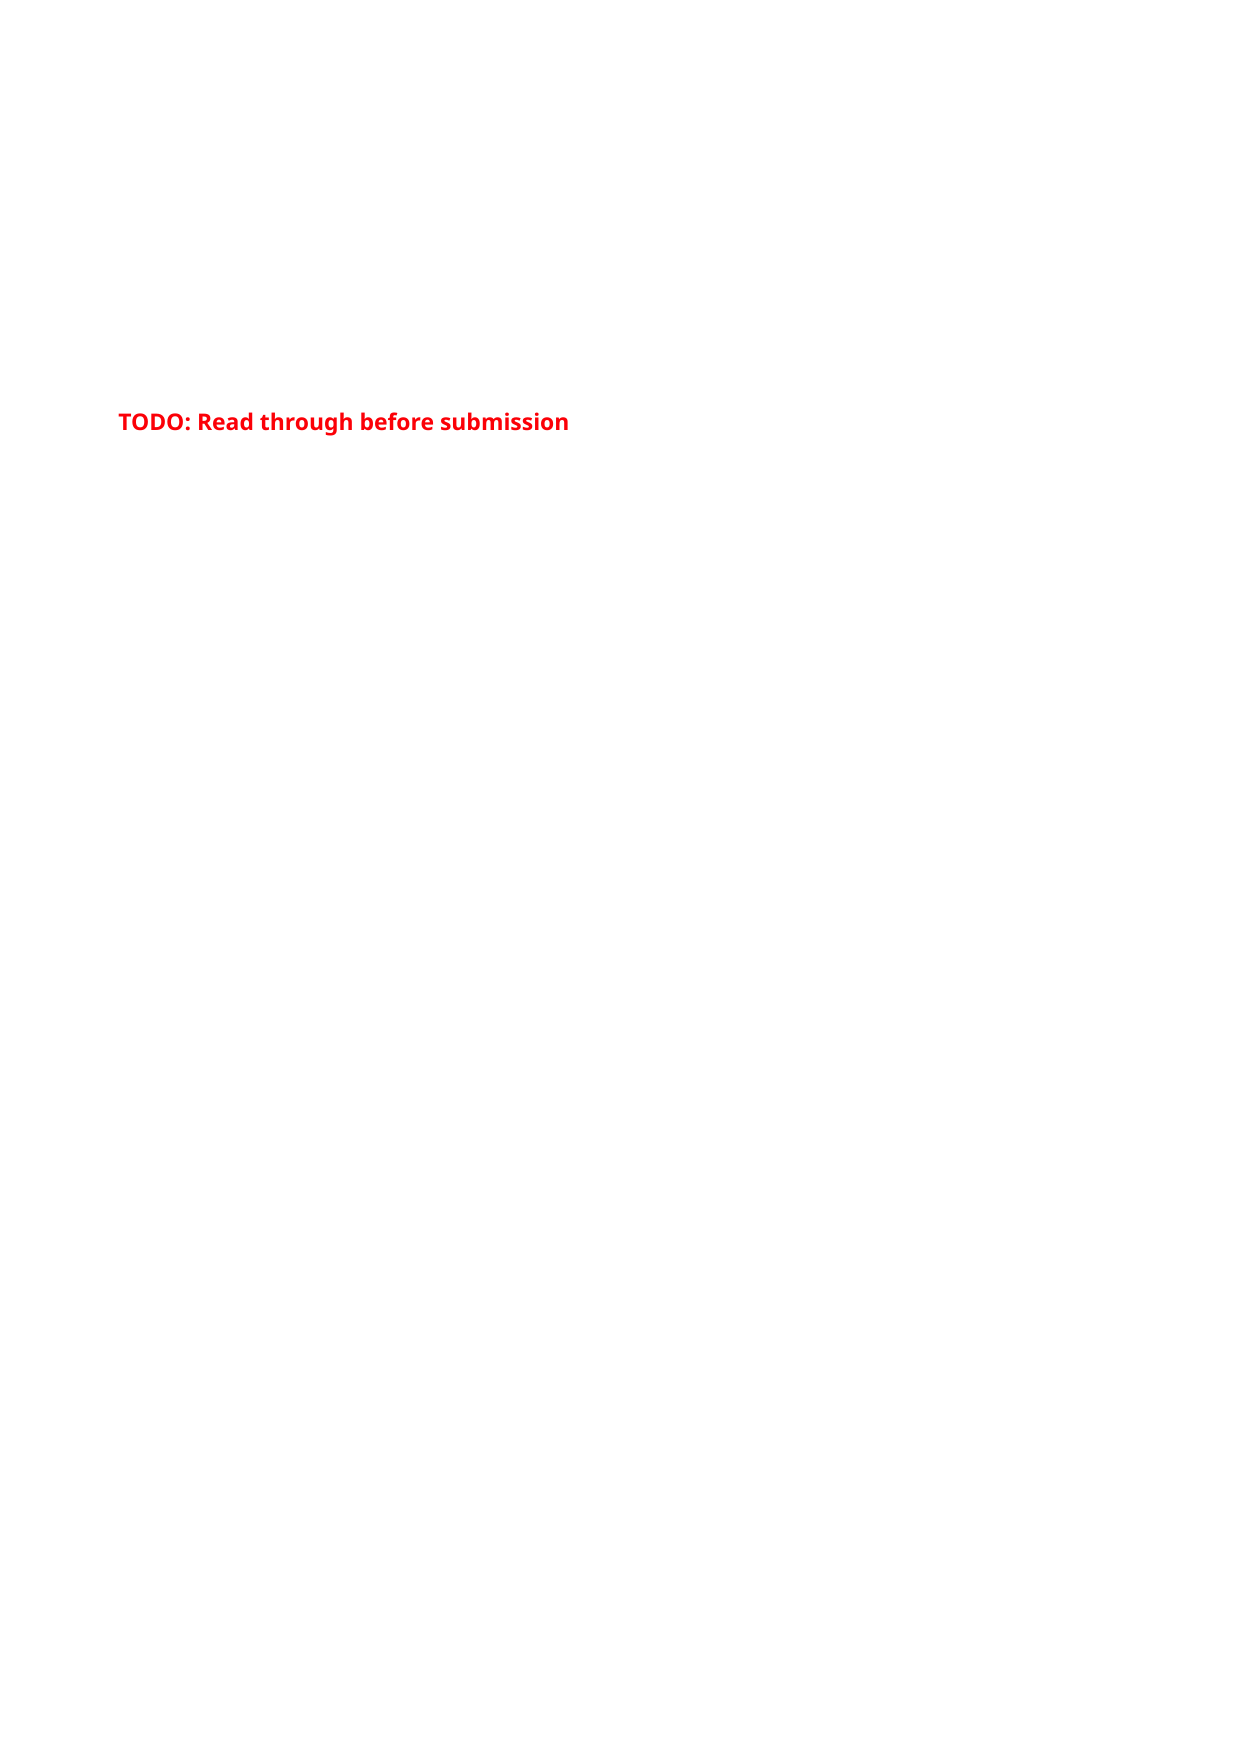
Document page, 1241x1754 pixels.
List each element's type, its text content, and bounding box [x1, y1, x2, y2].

text TODO: Read through before submission [118, 406, 1122, 437]
